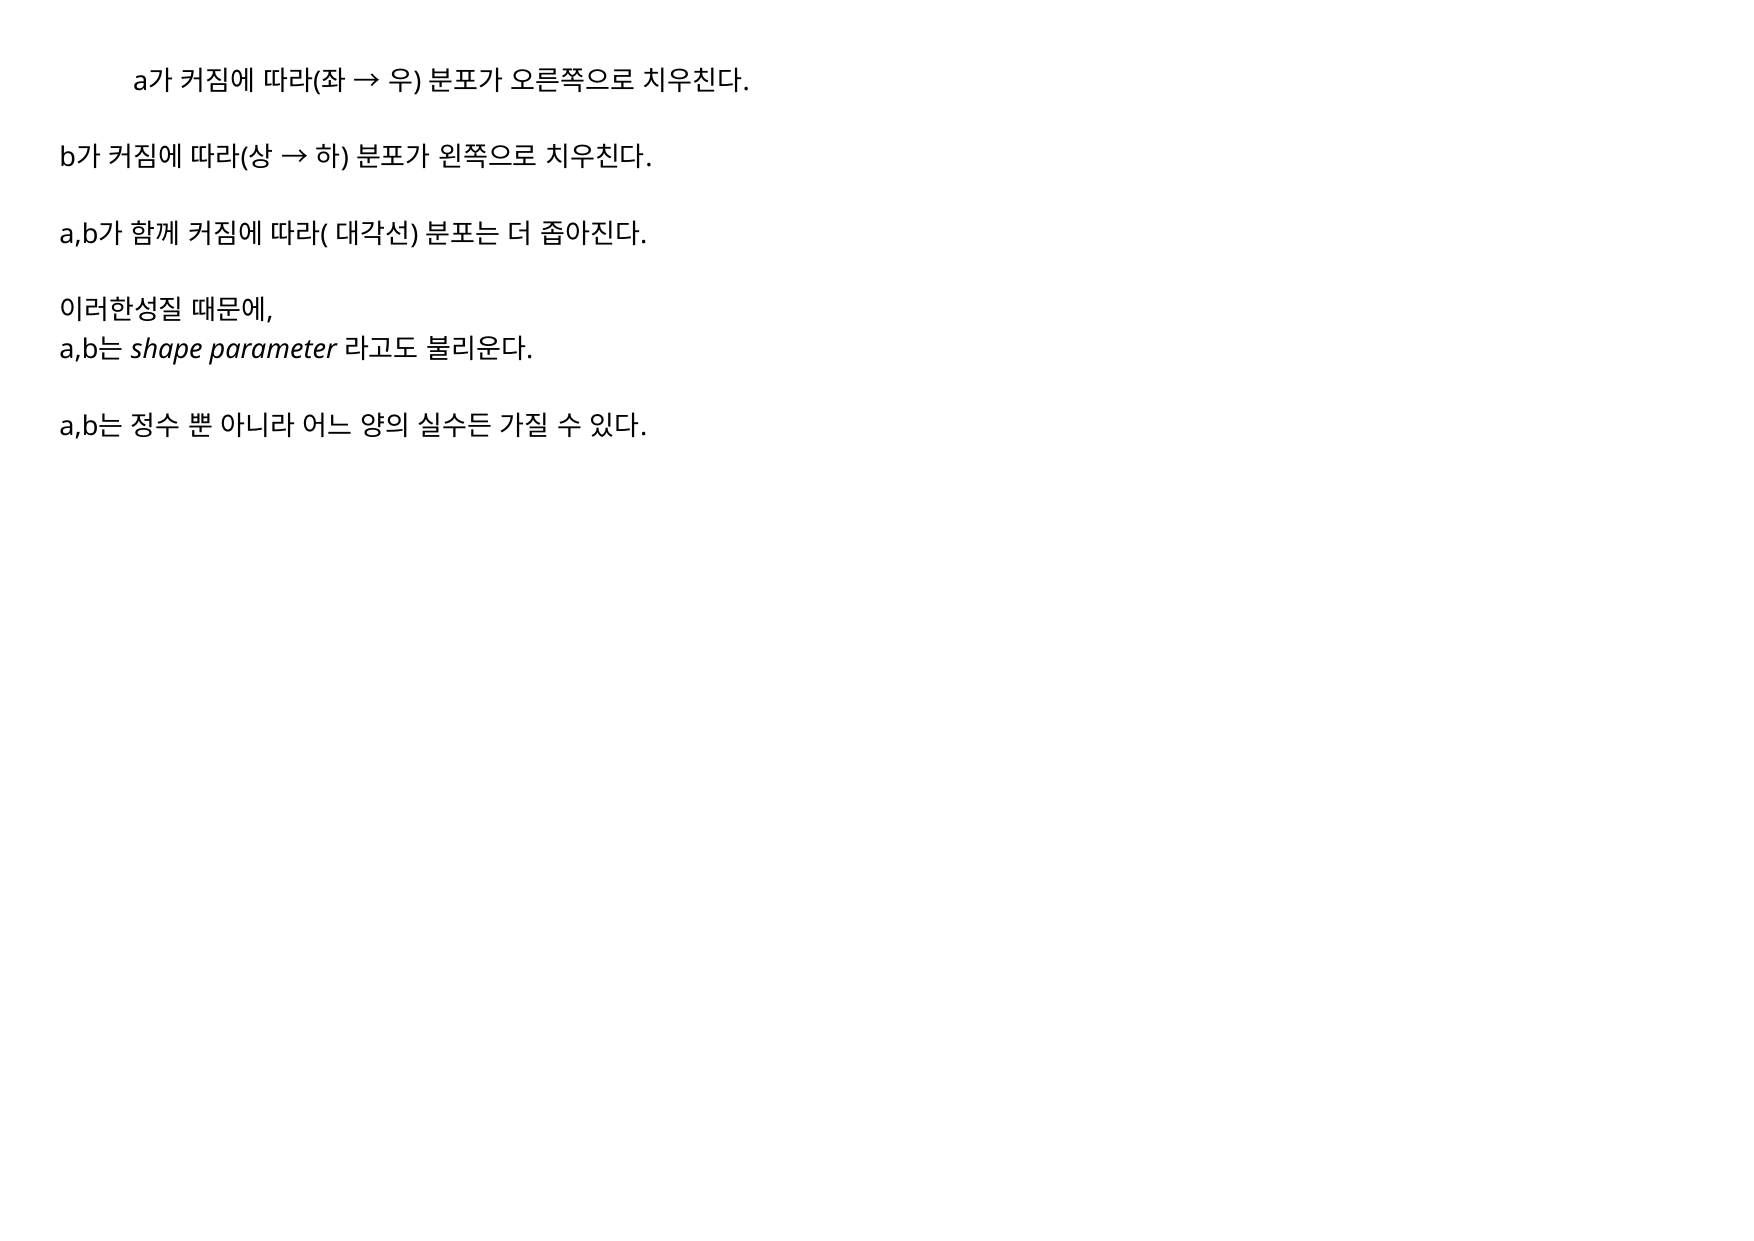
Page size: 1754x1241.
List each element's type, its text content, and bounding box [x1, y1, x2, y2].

text 이러한성질 때문에, [59, 288, 1695, 327]
text a,b가 함께 커짐에 따라( 대각선) 분포는 더 좁아진다. [59, 212, 1695, 251]
text a,b는 shape parameter 라고도 불리운다. [59, 327, 1695, 367]
text a가 커짐에 따라(좌 → 우) 분포가 오른쪽으로 치우친다. [59, 59, 1695, 98]
text a,b는 정수 뿐 아니라 어느 양의 실수든 가질 수 있다. [59, 403, 1695, 443]
text b가 커짐에 따라(상 → 하) 분포가 왼쪽으로 치우친다. [59, 135, 1695, 175]
